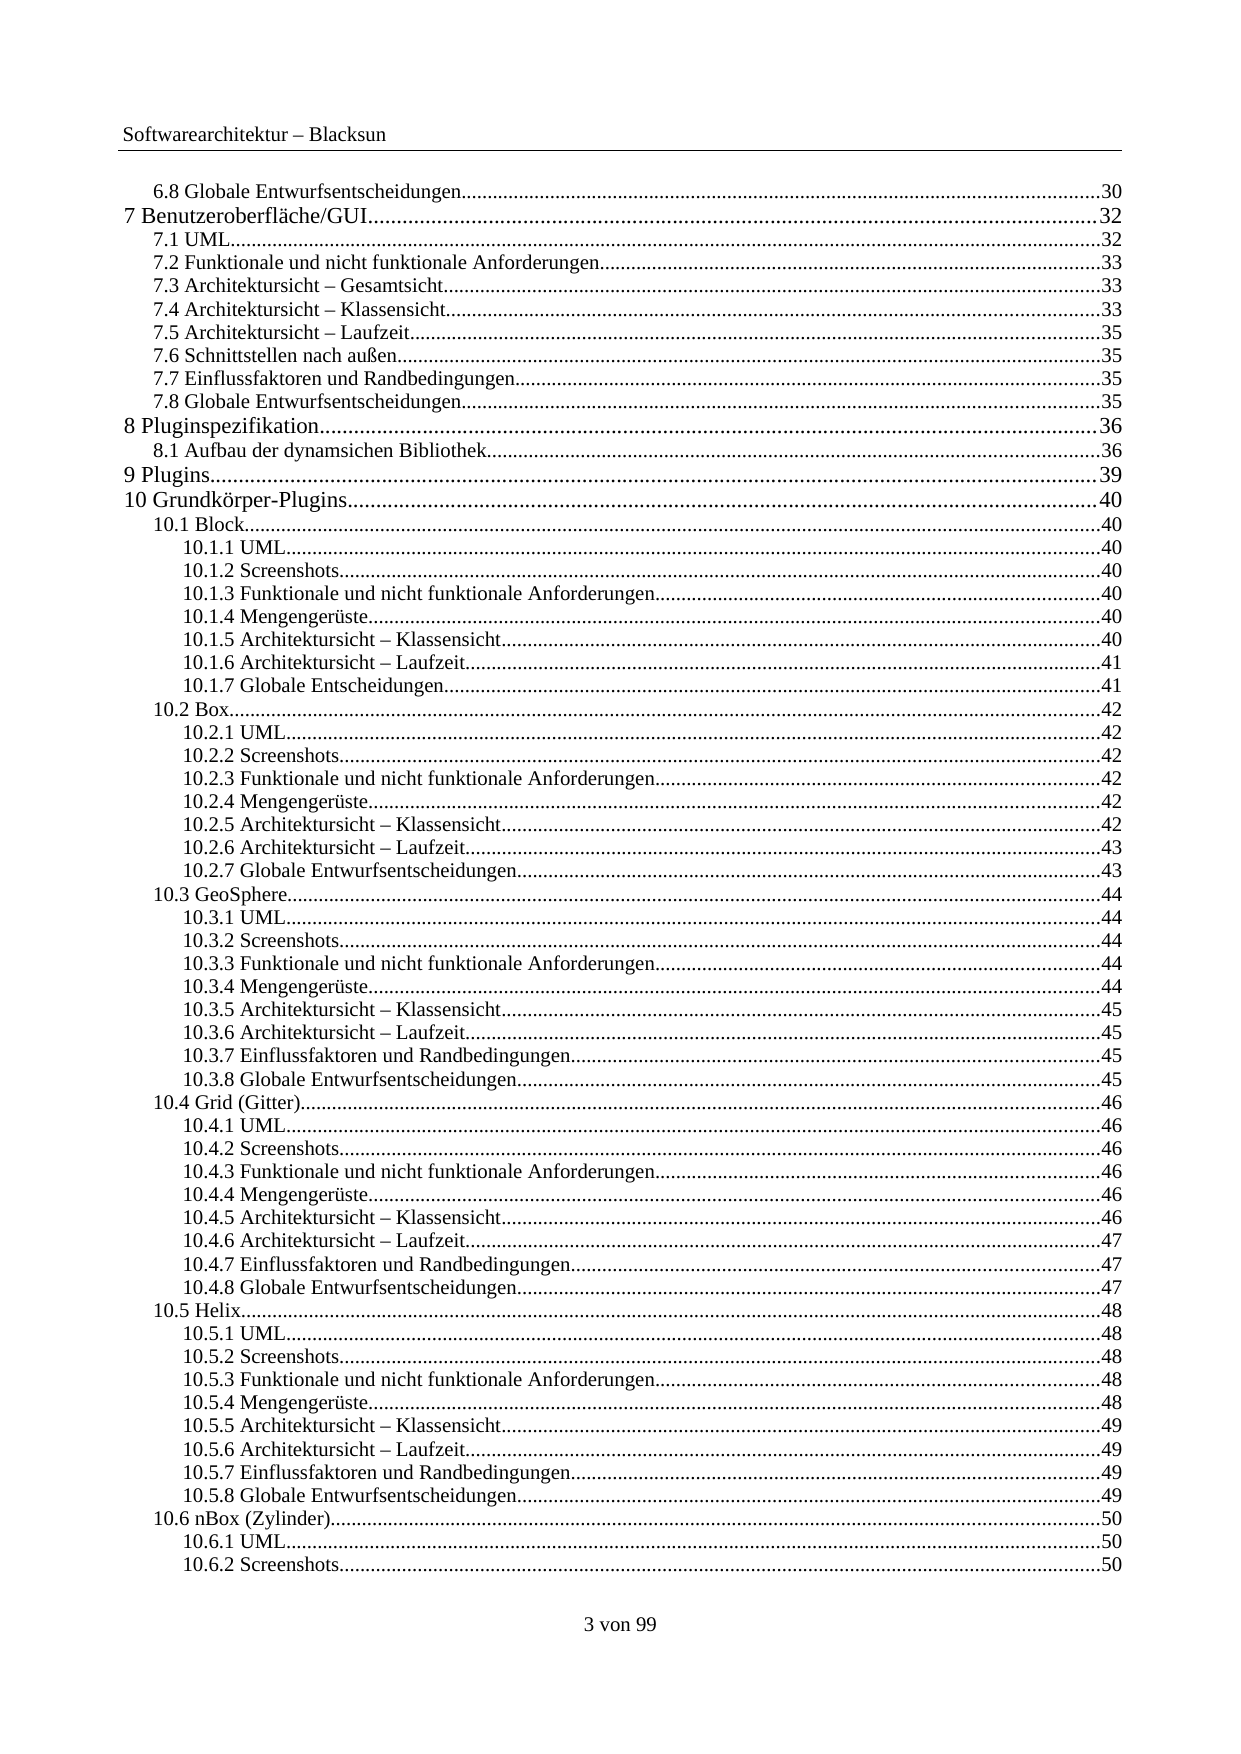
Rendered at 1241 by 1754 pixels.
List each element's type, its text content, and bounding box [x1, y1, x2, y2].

text 10.4.5 Architektursicht – Klassensicht 46 [177, 1206, 1122, 1229]
text 7.3 Architektursicht – Gesamtsicht 33 [148, 274, 1122, 297]
text 7.2 Funktionale und nicht funktionale Anforderungen 33 [148, 251, 1122, 274]
text 10.3.8 Globale Entwurfsentscheidungen 45 [177, 1067, 1122, 1091]
text 10.5.8 Globale Entwurfsentscheidungen 49 [177, 1484, 1122, 1507]
text 10.4.6 Architektursicht – Laufzeit 47 [177, 1229, 1122, 1252]
text 10.4.4 Mengengerüste 46 [177, 1183, 1122, 1206]
text 10.3.5 Architektursicht – Klassensicht 45 [177, 998, 1122, 1021]
text 10.1.3 Funktionale und nicht funktionale Anforderungen 40 [177, 582, 1122, 605]
text 10.5.3 Funktionale und nicht funktionale Anforderungen 48 [177, 1368, 1122, 1391]
text 7.1 UML 32 [148, 228, 1122, 251]
text 10.3 GeoSphere 44 [148, 882, 1122, 906]
text 10.5.5 Architektursicht – Klassensicht 49 [177, 1414, 1122, 1437]
text 10.3.3 Funktionale und nicht funktionale Anforderungen 44 [177, 952, 1122, 975]
text 10.5.2 Screenshots 48 [177, 1345, 1122, 1368]
text 10.6.2 Screenshots 50 [177, 1553, 1122, 1576]
text 8 Pluginspezifikation 36 [118, 413, 1122, 438]
text 10.1.4 Mengengerüste 40 [177, 605, 1122, 628]
text 10.2.4 Mengengerüste 42 [177, 790, 1122, 813]
text 10.4.2 Screenshots 46 [177, 1137, 1122, 1160]
text 10.5.6 Architektursicht – Laufzeit 49 [177, 1437, 1122, 1461]
text 10.4.7 Einflussfaktoren und Randbedingungen 47 [177, 1252, 1122, 1276]
text 7.6 Schnittstellen nach außen 35 [148, 344, 1122, 367]
text 10.5 Helix 48 [148, 1299, 1122, 1322]
text 10.3.7 Einflussfaktoren und Randbedingungen 45 [177, 1044, 1122, 1067]
text 10.1 Block 40 [148, 512, 1122, 536]
text 10.2.1 UML 42 [177, 721, 1122, 744]
text 10.3.2 Screenshots 44 [177, 929, 1122, 952]
text 8.1 Aufbau der dynamsichen Bibliothek 36 [148, 438, 1122, 462]
text 7.8 Globale Entwurfsentscheidungen 35 [148, 390, 1122, 413]
text 10.1.7 Globale Entscheidungen 41 [177, 674, 1122, 697]
text 10.1.5 Architektursicht – Klassensicht 40 [177, 628, 1122, 651]
text 7.4 Architektursicht – Klassensicht 33 [148, 297, 1122, 321]
text 7.7 Einflussfaktoren und Randbedingungen 35 [148, 367, 1122, 390]
text 9 Plugins 39 [118, 462, 1122, 487]
text 10.3.1 UML 44 [177, 906, 1122, 929]
text 10.2 Box 42 [148, 697, 1122, 721]
text 10.6 nBox (Zylinder) 50 [148, 1507, 1122, 1530]
text 10.4.3 Funktionale und nicht funktionale Anforderungen 46 [177, 1160, 1122, 1183]
text 10.4.1 UML 46 [177, 1114, 1122, 1137]
text 10 Grundkörper-Plugins 40 [118, 487, 1122, 512]
text 7 Benutzeroberfläche/GUI 32 [118, 203, 1122, 228]
text 10.3.6 Architektursicht – Laufzeit 45 [177, 1021, 1122, 1044]
text 10.5.7 Einflussfaktoren und Randbedingungen 49 [177, 1461, 1122, 1484]
text 10.4.8 Globale Entwurfsentscheidungen 47 [177, 1276, 1122, 1299]
text 10.1.2 Screenshots 40 [177, 559, 1122, 582]
text 10.5.4 Mengengerüste 48 [177, 1391, 1122, 1414]
text 10.1.6 Architektursicht – Laufzeit 41 [177, 651, 1122, 674]
text 10.2.2 Screenshots 42 [177, 744, 1122, 767]
text 10.5.1 UML 48 [177, 1322, 1122, 1345]
text 10.2.7 Globale Entwurfsentscheidungen 43 [177, 859, 1122, 882]
text 10.2.3 Funktionale und nicht funktionale Anforderungen 42 [177, 767, 1122, 790]
text 10.2.5 Architektursicht – Klassensicht 42 [177, 813, 1122, 836]
text 7.5 Architektursicht – Laufzeit 35 [148, 321, 1122, 344]
text 10.1.1 UML 40 [177, 536, 1122, 559]
text 10.2.6 Architektursicht – Laufzeit 43 [177, 836, 1122, 859]
text 10.4 Grid (Gitter) 46 [148, 1091, 1122, 1114]
text 6.8 Globale Entwurfsentscheidungen 30 [148, 179, 1122, 203]
text 10.6.1 UML 50 [177, 1530, 1122, 1553]
text 10.3.4 Mengengerüste 44 [177, 975, 1122, 998]
